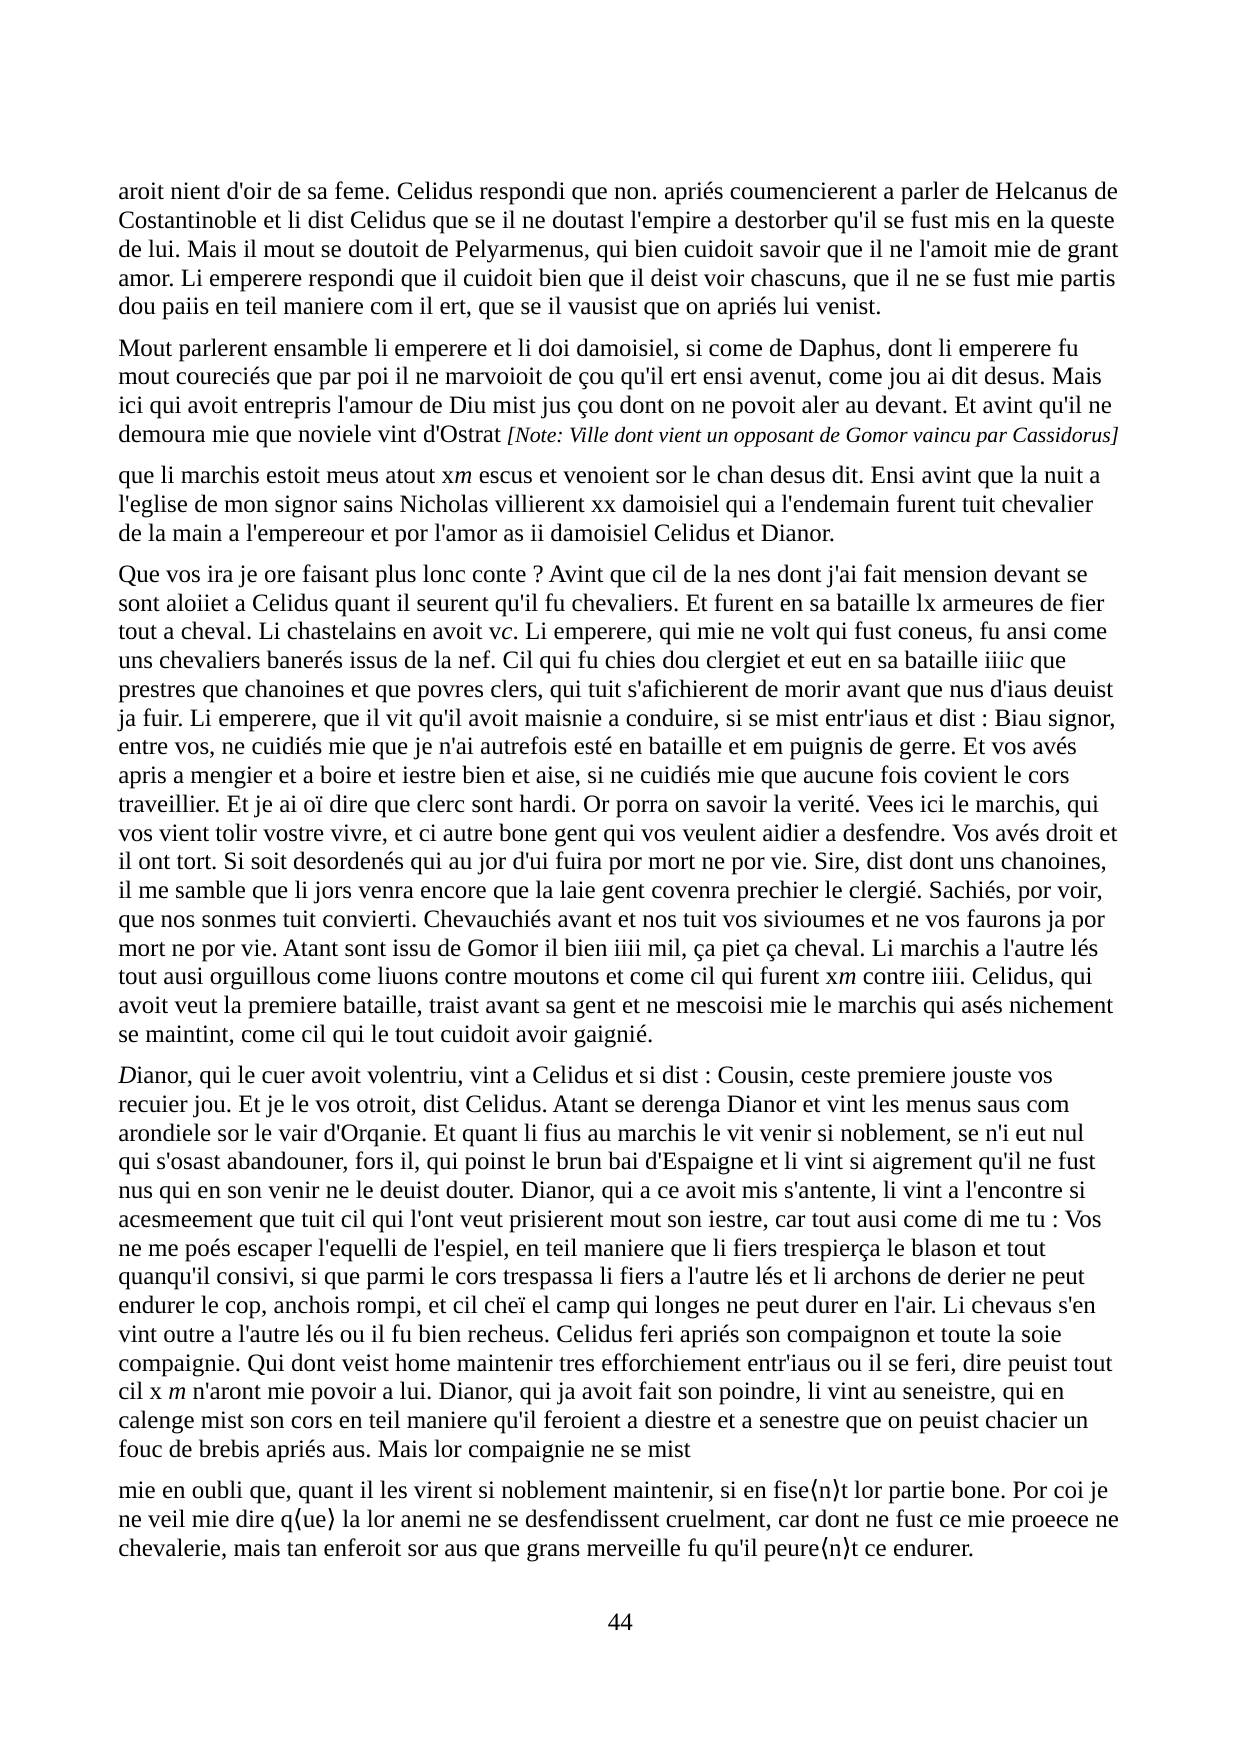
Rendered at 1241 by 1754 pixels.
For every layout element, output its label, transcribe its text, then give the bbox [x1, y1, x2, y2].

text Dianor, qui le cuer avoit volentriu, vint a Celidus et si dist : Cousin, ceste premiere jouste vos recuier jou. Et je le vos otroit, dist Celidus. Atant se derenga Dianor et vint les menus saus com arondiele sor le vair d'Orqanie. Et quant li fius au marchis le vit venir si noblement, se n'i eut nul qui s'osast abandouner, fors il, qui poinst le brun bai d'Espaigne et li vint si aigrement qu'il ne fust nus qui en son venir ne le deuist douter. Dianor, qui a ce avoit mis s'antente, li vint a l'encontre si acesmeement que tuit cil qui l'ont veut prisierent mout son iestre, car tout ausi come di me tu : Vos ne me poés escaper l'equelli de l'espiel, en teil maniere que li fiers trespierça le blason et tout quanqu'il consivi, si que parmi le cors trespassa li fiers a l'autre lés et li archons de derier ne peut endurer le cop, anchois rompi, et cil cheï el camp qui longes ne peut durer en l'air. Li chevaus s'en vint outre a l'autre lés ou il fu bien recheus. Celidus feri apriés son compaignon et toute la soie compaignie. Qui dont veist home maintenir tres efforchiement entr'iaus ou il se feri, dire peuist tout cil x m n'aront mie povoir a lui. Dianor, qui ja avoit fait son poindre, li vint au seneistre, qui en calenge mist son cors en teil maniere qu'il feroient a diestre et a senestre que on peuist chacier un fouc de brebis apriés aus. Mais lor compaignie ne se mist [118, 875, 1122, 1278]
text mie en oubli que, quant il les virent si noblement maintenir, si en fise⟨n⟩t lor partie bone. Por coi je ne veil mie dire q⟨ue⟩ la lor anemi ne se desfendissent cruelment, car dont ne fust ce mie proeece ne chevalerie, mais tan enferoit sor aus que grans merveille fu qu'il peure⟨n⟩t ce endurer. [118, 1290, 1122, 1376]
text Li emperere ne veut mie arrester que il et si clerc ne venissent a la bataille. Voirs fu que cruelment envairent lor anemis, mais poi i eut qui seuissent dou cheval, se ce ne furent aucun gentil home cui il venoit ausi conme de nature. De coi il avint que li aucun se missent jus des chevaus a piet. Cil avoient haches et enferoient si grans coes a ii mains qu'il en porfendoient chevaus et chevalier. Li autre avoient faicons et braceroles et mainte pluisor autre armeure qui ne fust nus qui treist come Sainte Englise si prova. [118, 1389, 1122, 1561]
text Que vos ira je ore faisant plus lonc conte ? Avint que cil de la nes dont j'ai fait mension devant se sont aloiiet a Celidus quant il seurent qu'il fu chevaliers. Et furent en sa bataille lx armeures de fier tout a cheval. Li chastelains en avoit vc. Li emperere, qui mie ne volt qui fust coneus, fu ansi come uns chevaliers banerés issus de la nef. Cil qui fu chies dou clergiet et eut en sa bataille iiiic que prestres que chanoines et que povres clers, qui tuit s'afichierent de morir avant que nus d'iaus deuist ja fuir. Li emperere, que il vit qu'il avoit maisnie a conduire, si se mist entr'iaus et dist : Biau signor, entre vos, ne cuidiés mie que je n'ai autrefois esté en bataille et em puignis de gerre. Et vos avés apris a mengier et a boire et iestre bien et aise, si ne cuidiés mie que aucune fois covient le cors traveillier. Et je ai oï dire que clerc sont hardi. Or porra on savoir la verité. Vees ici le marchis, qui vos vient tolir vostre vivre, et ci autre bone gent qui vos veulent aidier a desfendre. Vos avés droit et il ont tort. Si soit desordenés qui au jor d'ui fuira por mort ne por vie. Sire, dist dont uns chanoines, il me samble que li jors venra encore que la laie gent covenra prechier le clergié. Sachiés, por voir, que nos sonmes tuit convierti. Chevauchiés avant et nos tuit vos sivioumes et ne vos faurons ja por mort ne por vie. Atant sont issu de Gomor il bien iiii mil, ça piet ça cheval. Li marchis a l'autre lés tout ausi orguillous come liuons contre moutons et come cil qui furent xm contre iiii. Celidus, qui avoit veut la premiere bataille, traist avant sa gent et ne mescoisi mie le marchis qui asés nichement se maintint, come cil qui le tout cuidoit avoir gaignié. [118, 374, 1122, 863]
text Mout parlerent ensamble li emperere et li doi damoisiel, si come de Daphus, dont li emperere fu mout coureciés que par poi il ne marvoioit de çou qu'il ert ensi avenut, come jou ai dit desus. Mais ici qui avoit entrepris l'amour de Diu mist jus çou dont on ne povoit aler au devant. Et avint qu'il ne demoura mie que noviele vint d'Ostrat [Note: Ville dont vient un opposant de Gomor vaincu par Cassidorus] [118, 176, 1122, 263]
text que li marchis estoit meus atout xm escus et venoient sor le chan desus dit. Ensi avint que la nuit a l'eglise de mon signor sains Nicholas villierent xx damoisiel qui a l'endemain furent tuit chevalier de la main a l'empereour et por l'amor as ii damoisiel Celidus et Dianor. [118, 275, 1122, 361]
